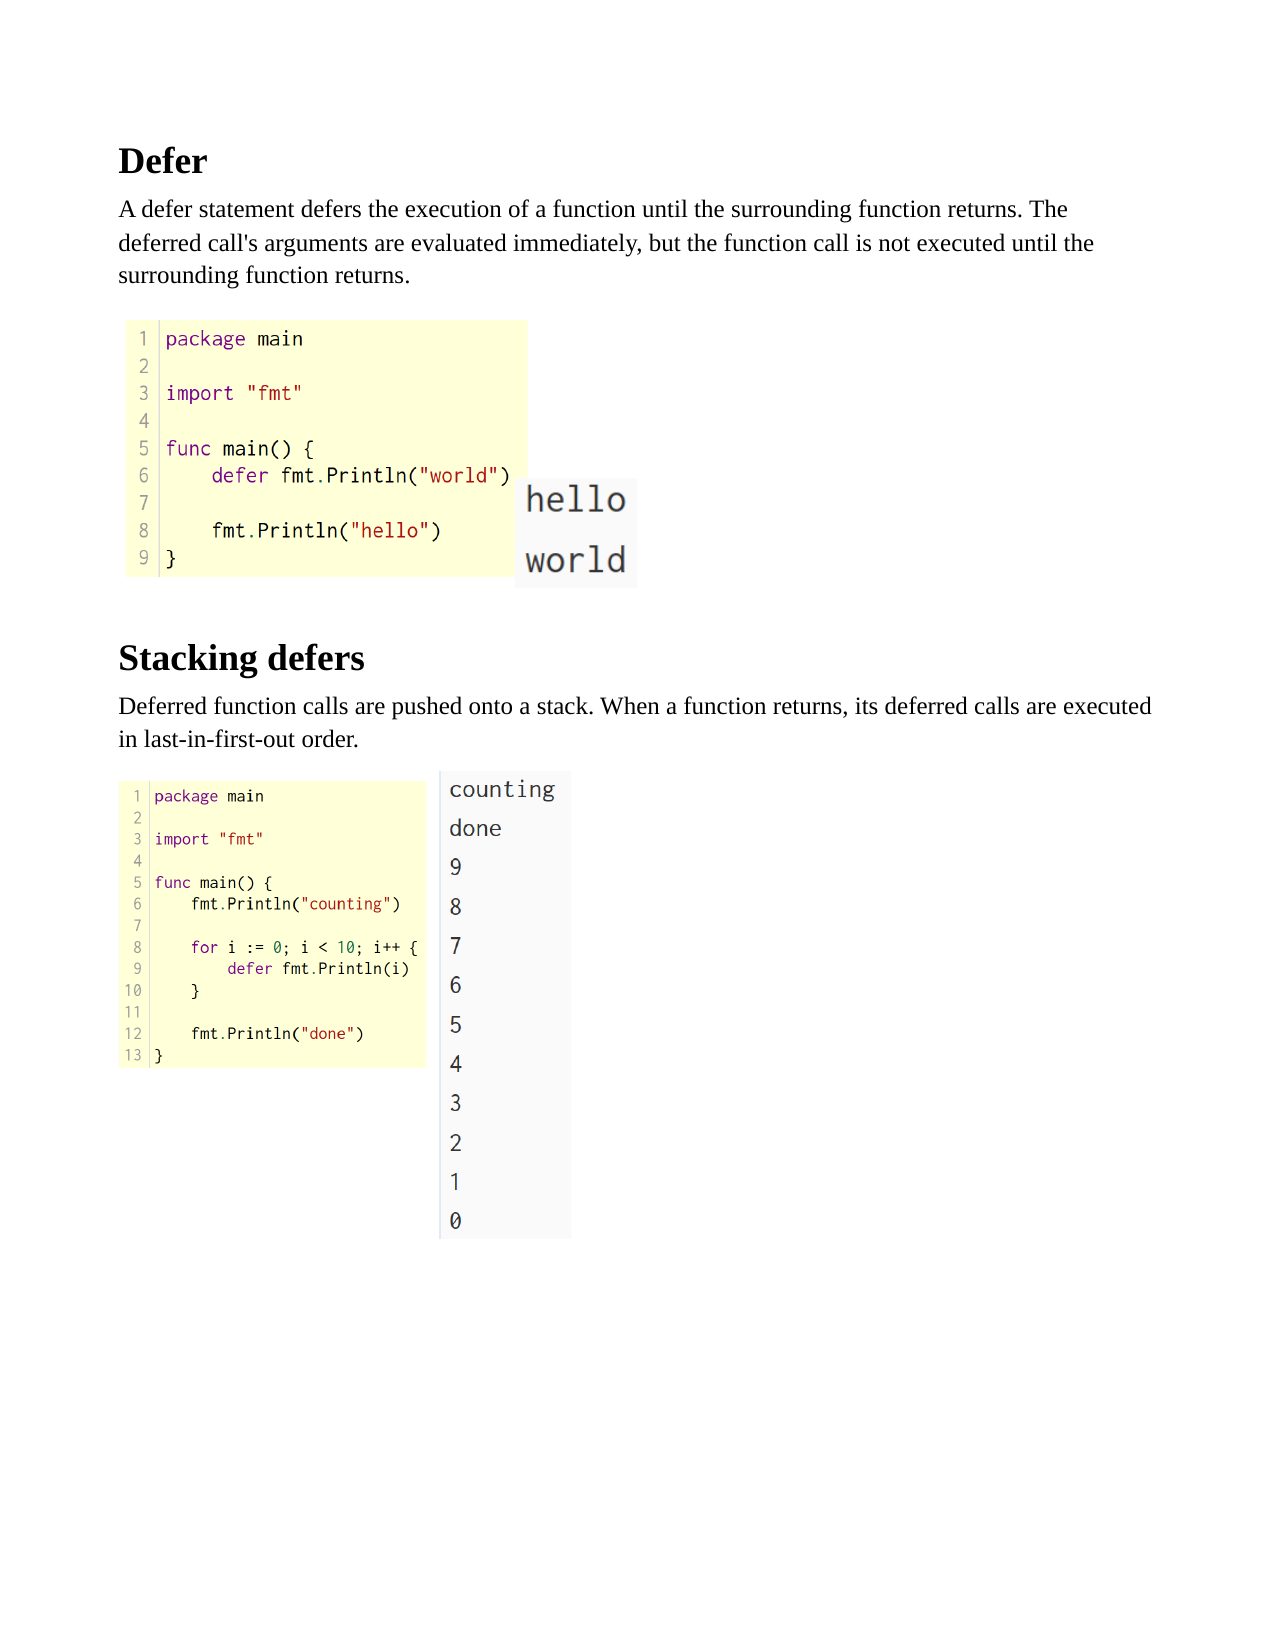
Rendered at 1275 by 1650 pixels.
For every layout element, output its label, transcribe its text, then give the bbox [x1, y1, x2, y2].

subtitle Stacking defers [118, 635, 1157, 678]
subtitle Defer [118, 139, 1157, 182]
picture [118, 781, 427, 1068]
text Deferred function calls are pushed onto a stack. When a function returns, its deferred calls are executed in last-in-first-out order. [118, 691, 1157, 753]
text A defer statement defers the execution of a function until the surrounding function returns. The deferred call's arguments are evaluated immediately, but the function call is not executed until the surrounding function returns. [118, 194, 1157, 289]
picture [439, 771, 572, 1239]
picture [125, 320, 638, 588]
